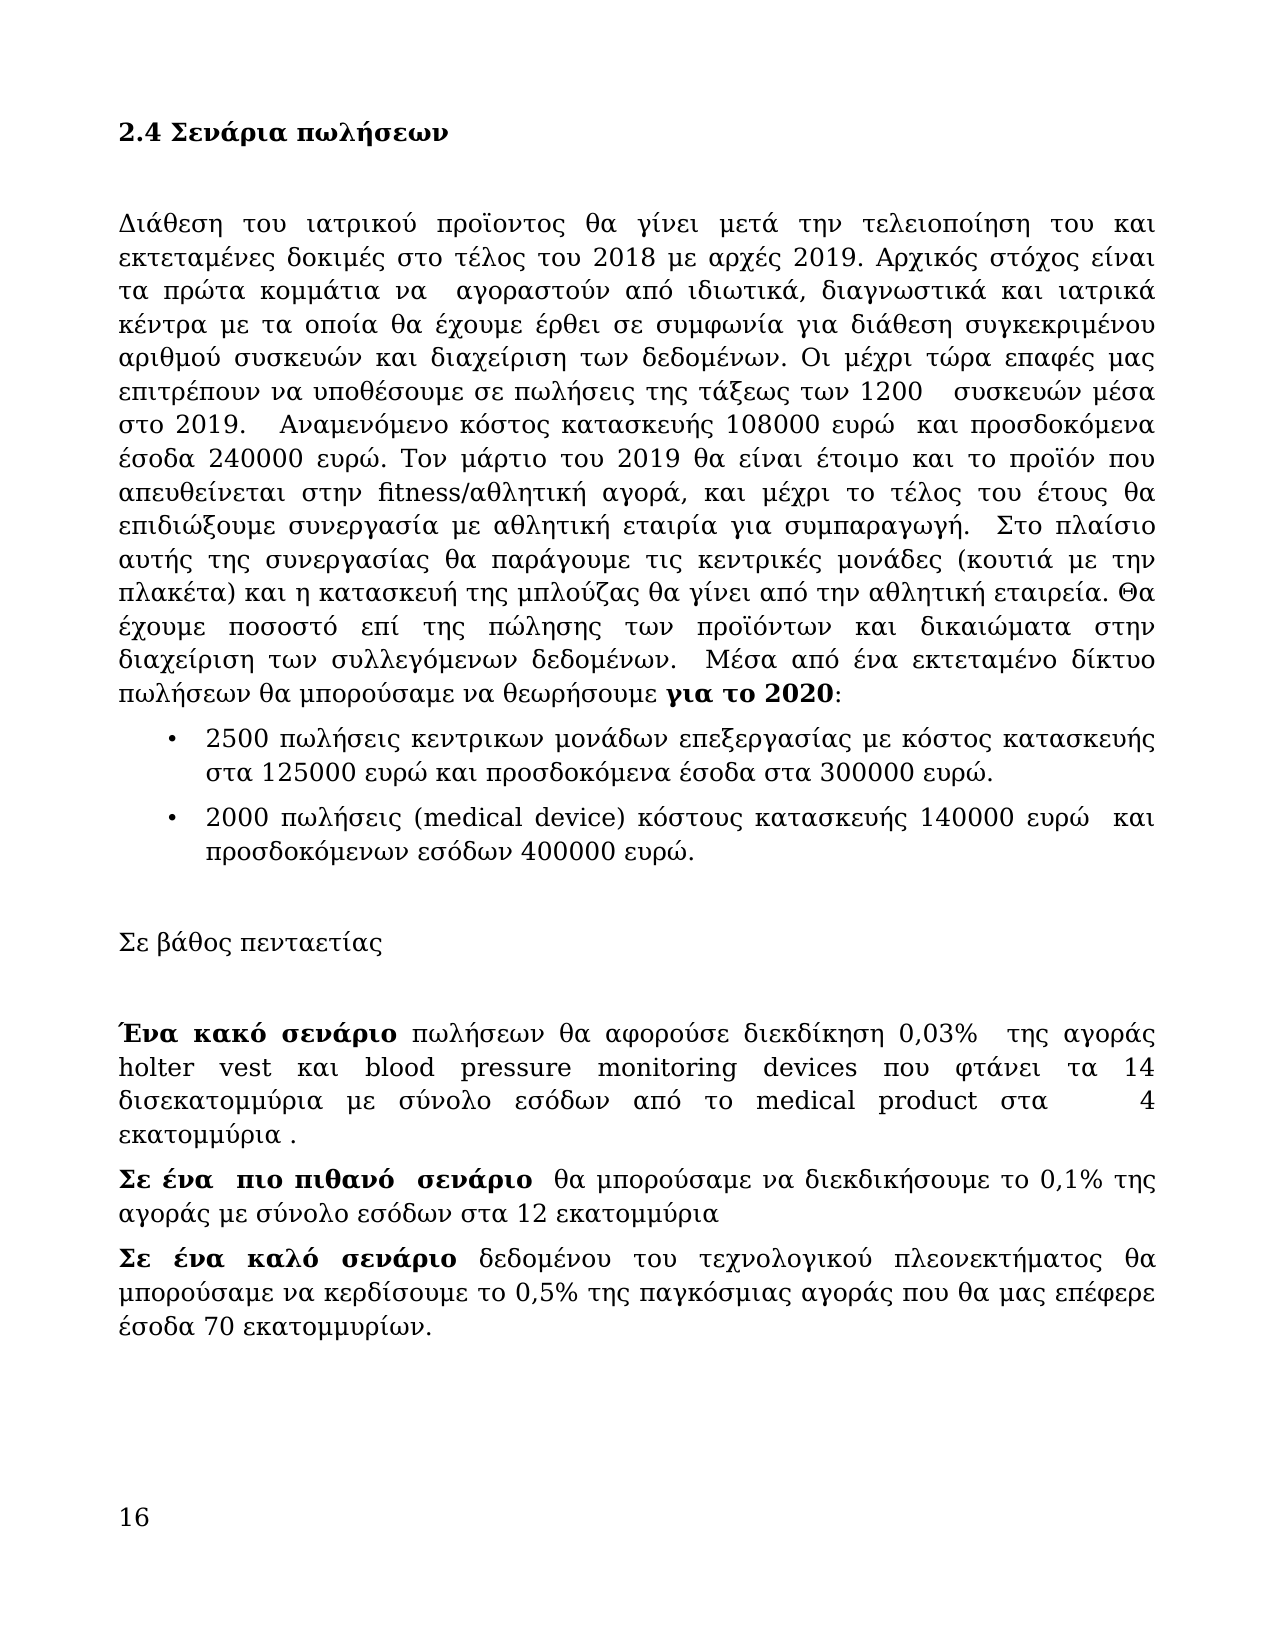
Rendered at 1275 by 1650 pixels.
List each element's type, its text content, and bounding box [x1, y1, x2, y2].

list 2500 πωλήσεις κεντρικων μονάδων επεξεργασίας με κόστος κατασκευής στα 125000 ευρώ και προσδοκόμενα έσοδα στα 300000 ευρώ. [168, 724, 1157, 787]
text Διάθεση του ιατρικού προϊοντος θα γίνει μετά την τελειοποίηση του και εκτεταμένες δοκιμές στο τέλος του 2018 με αρχές 2019. Αρχικός στόχος είναι τα πρώτα κομμάτια να αγοραστούν από ιδιωτικά, διαγνωστικά και ιατρικά κέντρα με τα οποία θα έχουμε έρθει σε συμφωνία για διάθεση συγκεκριμένου αριθμού συσκευών και διαχείριση των δεδομένων. Οι μέχρι τώρα επαφές μας επιτρέπουν να υποθέσουμε σε πωλήσεις της τάξεως των 1200 συσκευών μέσα στο 2019. Αναμενόμενο κόστος κατασκευής 108000 ευρώ και προσδοκόμενα έσοδα 240000 ευρώ. Τον μάρτιο του 2019 θα είναι έτοιμο και το προϊόν που απευθείνεται στην fitness/αθλητική αγορά, και μέχρι το τέλος του έτους θα επιδιώξουμε συνεργασία με αθλητική εταιρία για συμπαραγωγή. Στο πλαίσιο αυτής της συνεργασίας θα παράγουμε τις κεντρικές μονάδες (κουτιά με την πλακέτα) και η κατασκευή της μπλούζας θα γίνει από την αθλητική εταιρεία. Θα έχουμε ποσοστό επί της πώλησης των προϊόντων και δικαιώματα στην διαχείριση των συλλεγόμενων δεδομένων. Μέσα από ένα εκτεταμένο δίκτυο πωλήσεων θα μπορούσαμε να θεωρήσουμε για το 2020: [118, 209, 1157, 708]
text Ένα κακό σενάριο πωλήσεων θα αφορούσε διεκδίκηση 0,03% της αγοράς holter vest και blood pressure monitoring devices που φτάνει τα 14 δισεκατομμύρια με σύνολο εσόδων από το medical product στα 4 εκατομμύρια . [118, 1019, 1157, 1149]
text Σε ένα καλό σενάριο δεδομένου του τεχνολογικού πλεονεκτήματος θα μπορούσαμε να κερδίσουμε το 0,5% της παγκόσμιας αγοράς που θα μας επέφερε έσοδα 70 εκατομμυρίων. [118, 1244, 1157, 1341]
list 2000 πωλήσεις (medical device) κόστους κατασκευής 140000 ευρώ και προσδοκόμενων εσόδων 400000 ευρώ. [168, 803, 1157, 866]
text 2.4 Σενάρια πωλήσεων [118, 118, 1157, 147]
text Σε βάθος πενταετίας [118, 928, 1157, 957]
text Σε ένα πιο πιθανό σενάριο θα μπορούσαμε να διεκδικήσουμε το 0,1% της αγοράς με σύνολο εσόδων στα 12 εκατομμύρια [118, 1165, 1157, 1228]
